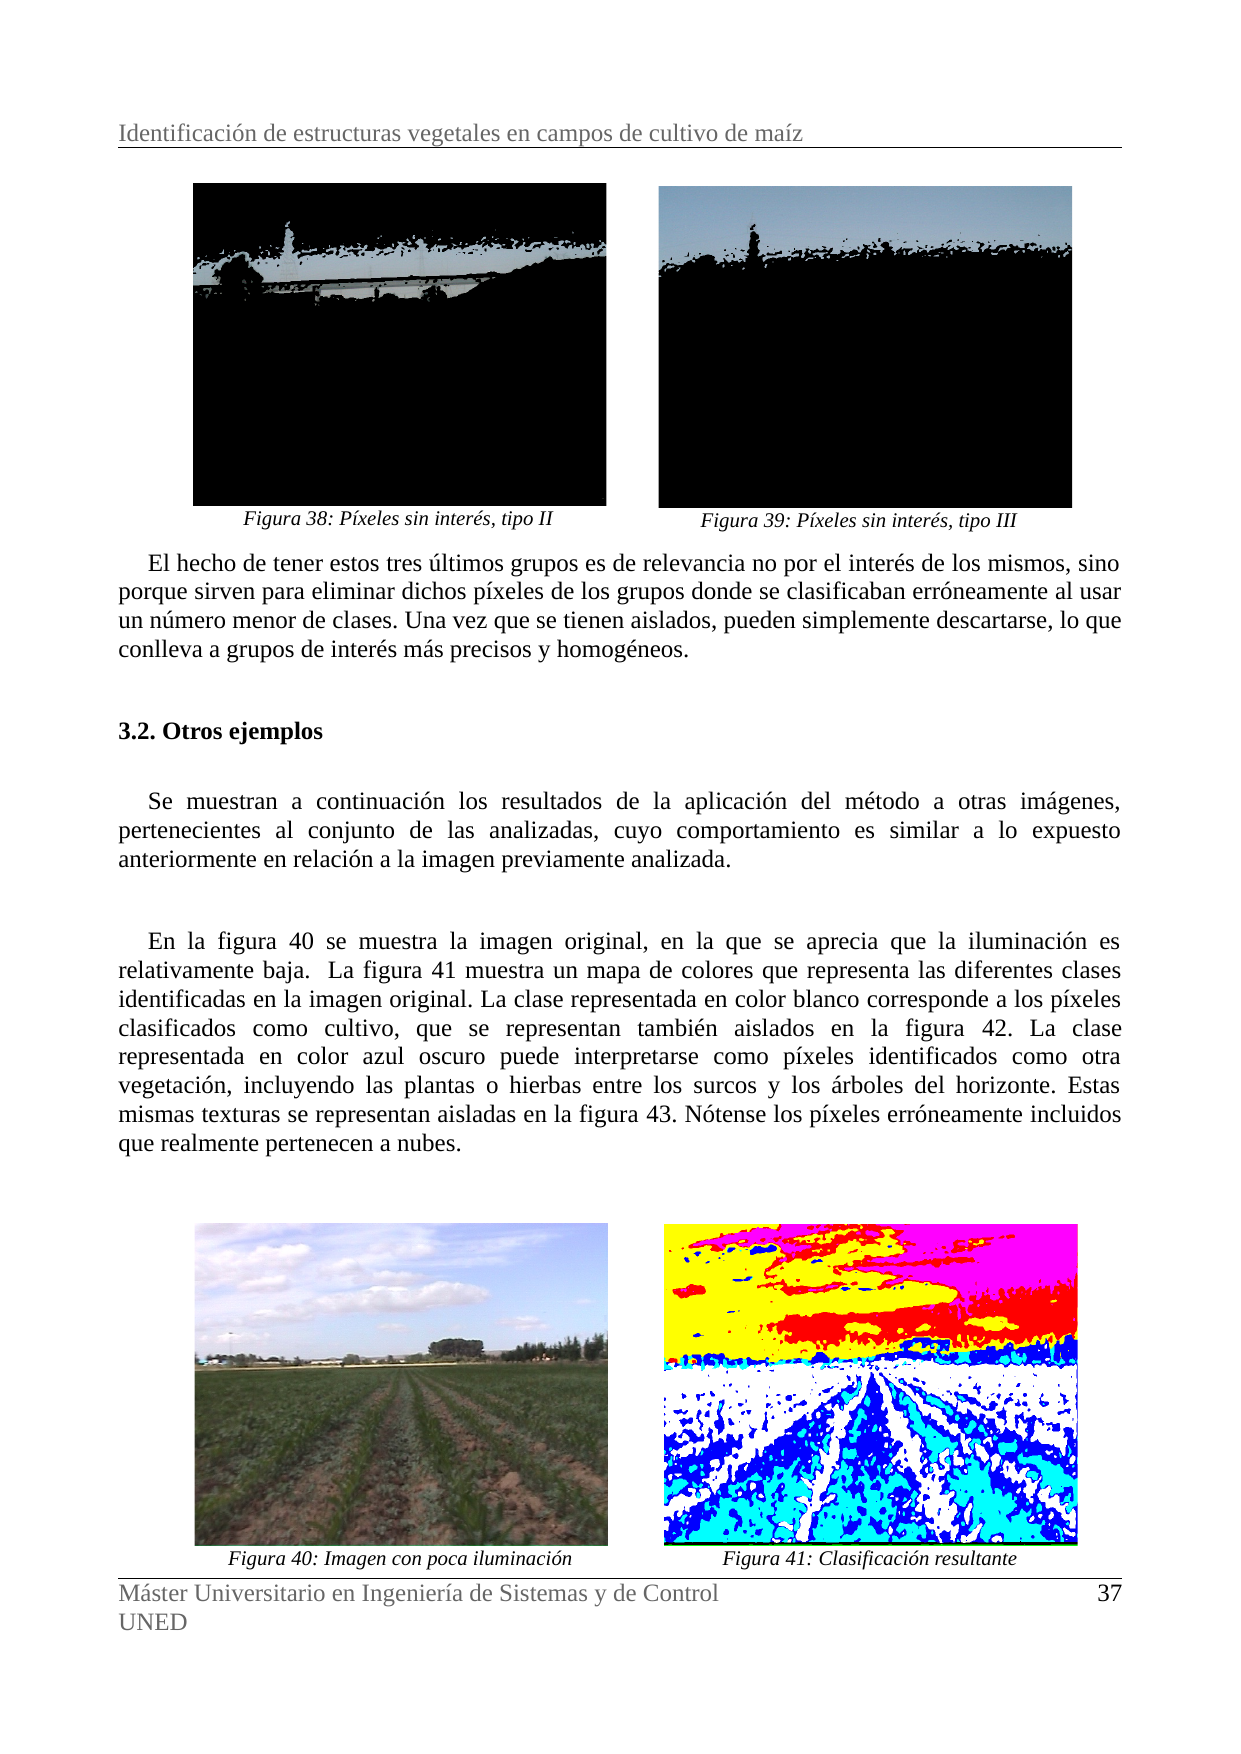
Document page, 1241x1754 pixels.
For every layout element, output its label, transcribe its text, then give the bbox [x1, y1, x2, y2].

text Figura 38: Píxeles sin interés, tipo II [193, 506, 604, 529]
subtitle 3.2. Otros ejemplos [118, 716, 1122, 745]
text Se muestran a continuación los resultados de la aplicación del método a otras imágenes, pertenecientes al conjunto de las analizadas, cuyo comportamiento es similar a lo expuesto anteriormente en relación a la imagen previamente analizada. [118, 786, 1122, 873]
text El hecho de tener estos tres últimos grupos es de relevancia no por el interés de los mismos, sino porque sirven para eliminar dichos píxeles de los grupos donde se clasificaban erróneamente al usar un número menor de clases. Una vez que se tienen aislados, pueden simplemente descartarse, lo que conlleva a grupos de interés más precisos y homogéneos. [118, 548, 1122, 663]
text Figura 41: Clasificación resultante [664, 1546, 1077, 1570]
picture [658, 186, 1073, 508]
text Figura 40: Imagen con poca iluminación [194, 1546, 608, 1570]
text Figura 39: Píxeles sin interés, tipo III [659, 508, 1060, 532]
picture [194, 1223, 608, 1546]
picture [193, 183, 607, 506]
text En la figura 40 se muestra la imagen original, en la que se aprecia que la iluminación es relativamente baja. La figura 41 muestra un mapa de colores que representa las diferentes clases identificadas en la imagen original. La clase representada en color blanco corresponde a los píxeles clasificados como cultivo, que se representan también aislados en la figura 42. La clase representada en color azul oscuro puede interpretarse como píxeles identificados como otra vegetación, incluyendo las plantas o hierbas entre los surcos y los árboles del horizonte. Estas mismas texturas se representan aisladas en la figura 43. Nótense los píxeles erróneamente incluidos que realmente pertenecen a nubes. [118, 926, 1122, 1156]
picture [664, 1224, 1078, 1546]
